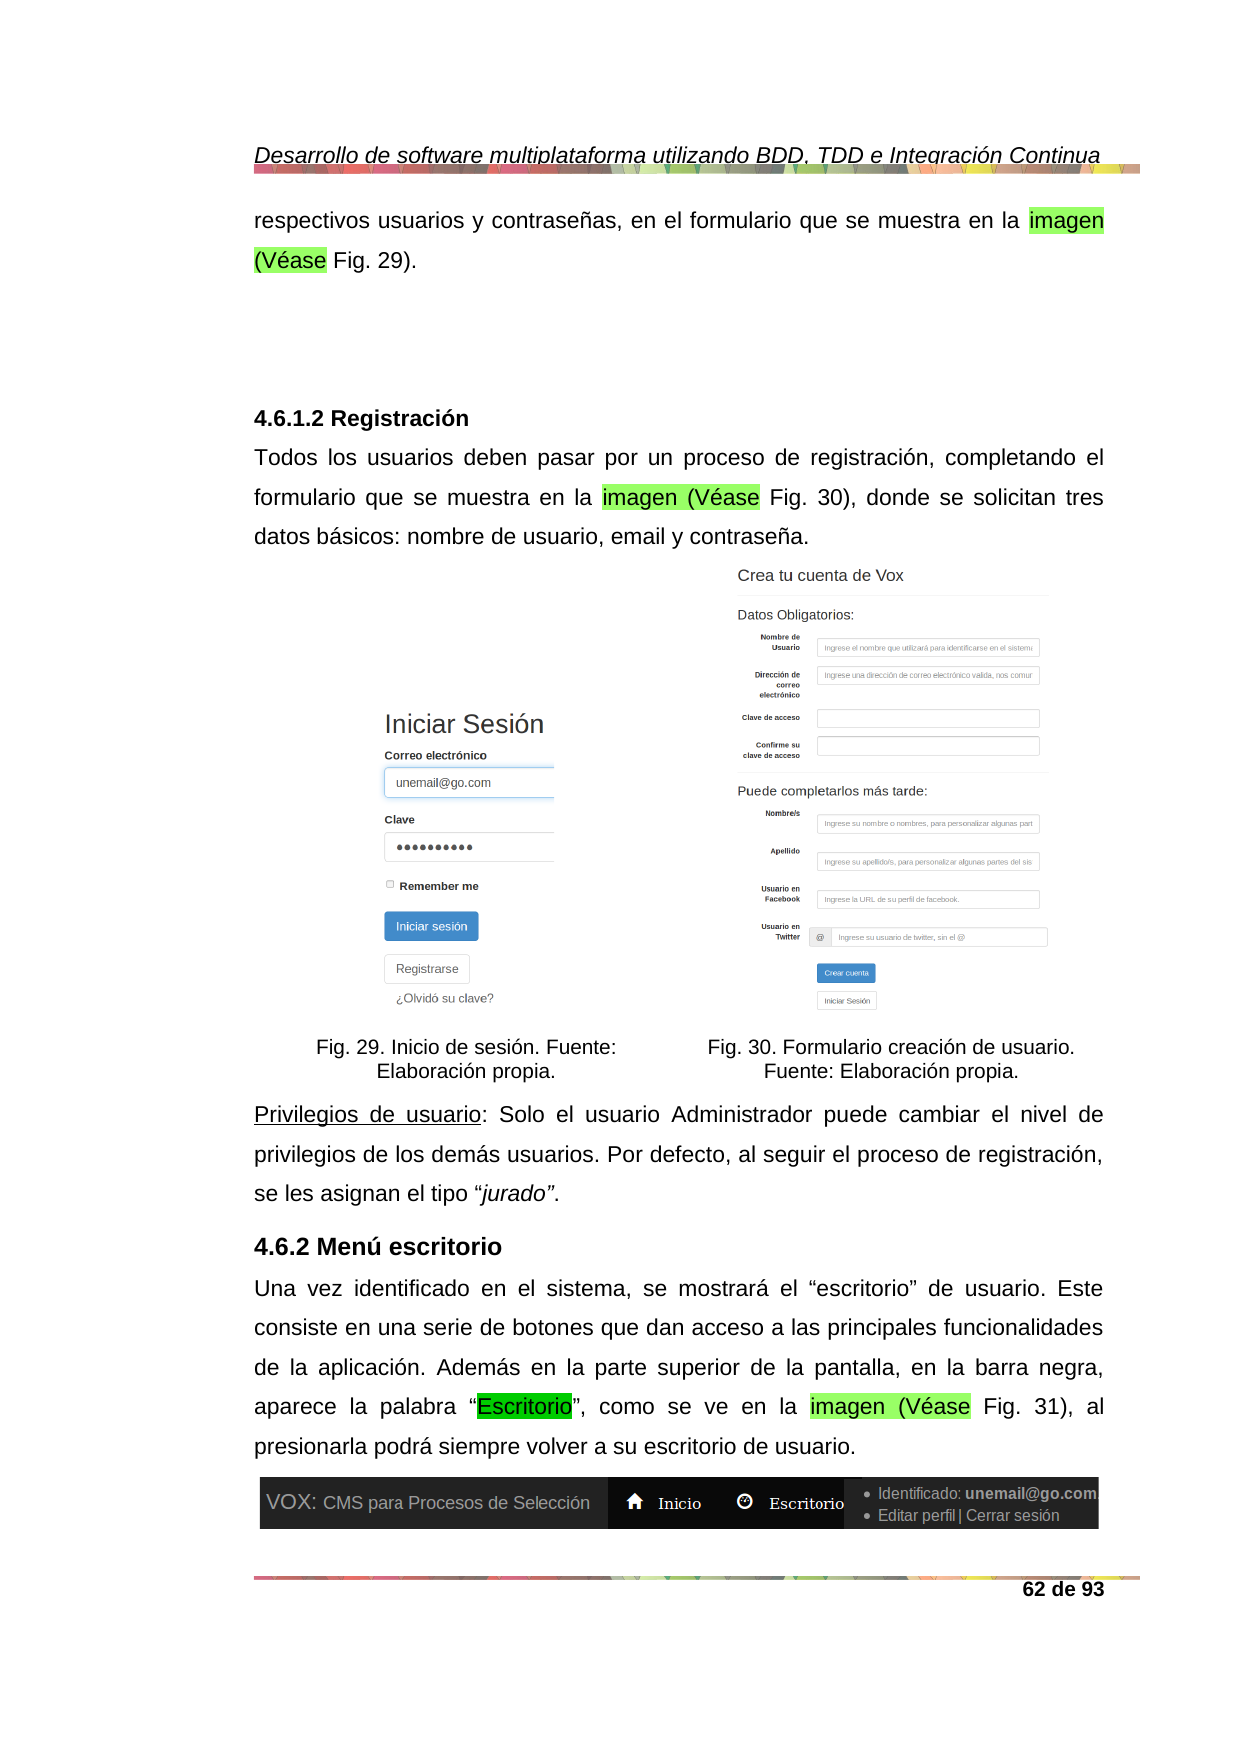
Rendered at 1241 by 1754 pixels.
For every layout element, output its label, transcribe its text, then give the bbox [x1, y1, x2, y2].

picture [378, 711, 555, 1011]
text Todos los usuarios deben pasar por un proceso de registración, completando el formulario que se muestra en la imagen (Véase Fig. 30), donde se solicitan tres datos básicos: nombre de usuario, email y contraseña. [254, 444, 1104, 549]
table_header [679, 563, 1104, 1017]
text respectivos usuarios y contraseñas, en el formulario que se muestra en la imagen (Véase Fig. 29). [254, 207, 1104, 273]
picture [259, 1477, 1099, 1529]
text Privilegios de usuario: Solo el usuario Administrador puede cambiar el nivel de privilegios de los demás usuarios. Por defecto, al seguir el proceso de registración, se les asignan el tipo “jurado”. [254, 1101, 1104, 1207]
table_header [254, 563, 678, 1017]
table_cell Fig. 30. Formulario creación de usuario. Fuente: Elaboración propia. [679, 1017, 1104, 1101]
table_cell Fig. 29. Inicio de sesión. Fuente: Elaboración propia. [254, 1017, 678, 1101]
text Una vez identificado en el sistema, se mostrará el “escritorio” de usuario. Este consiste en una serie de botones que dan acceso a las principales funcionalidades de la aplicación. Además en la parte superior de la pantalla, en la barra negra, aparece la palabra “Escritorio”, como se ve en la imagen (Véase Fig. 31), al presionarla podrá siempre volver a su escritorio de usuario. [254, 1275, 1104, 1459]
picture [733, 568, 1049, 1012]
text 4.6.2 Menú escritorio [254, 1232, 1104, 1260]
table_header [254, 1472, 1104, 1534]
text 4.6.1.2 Registración [254, 405, 1104, 431]
